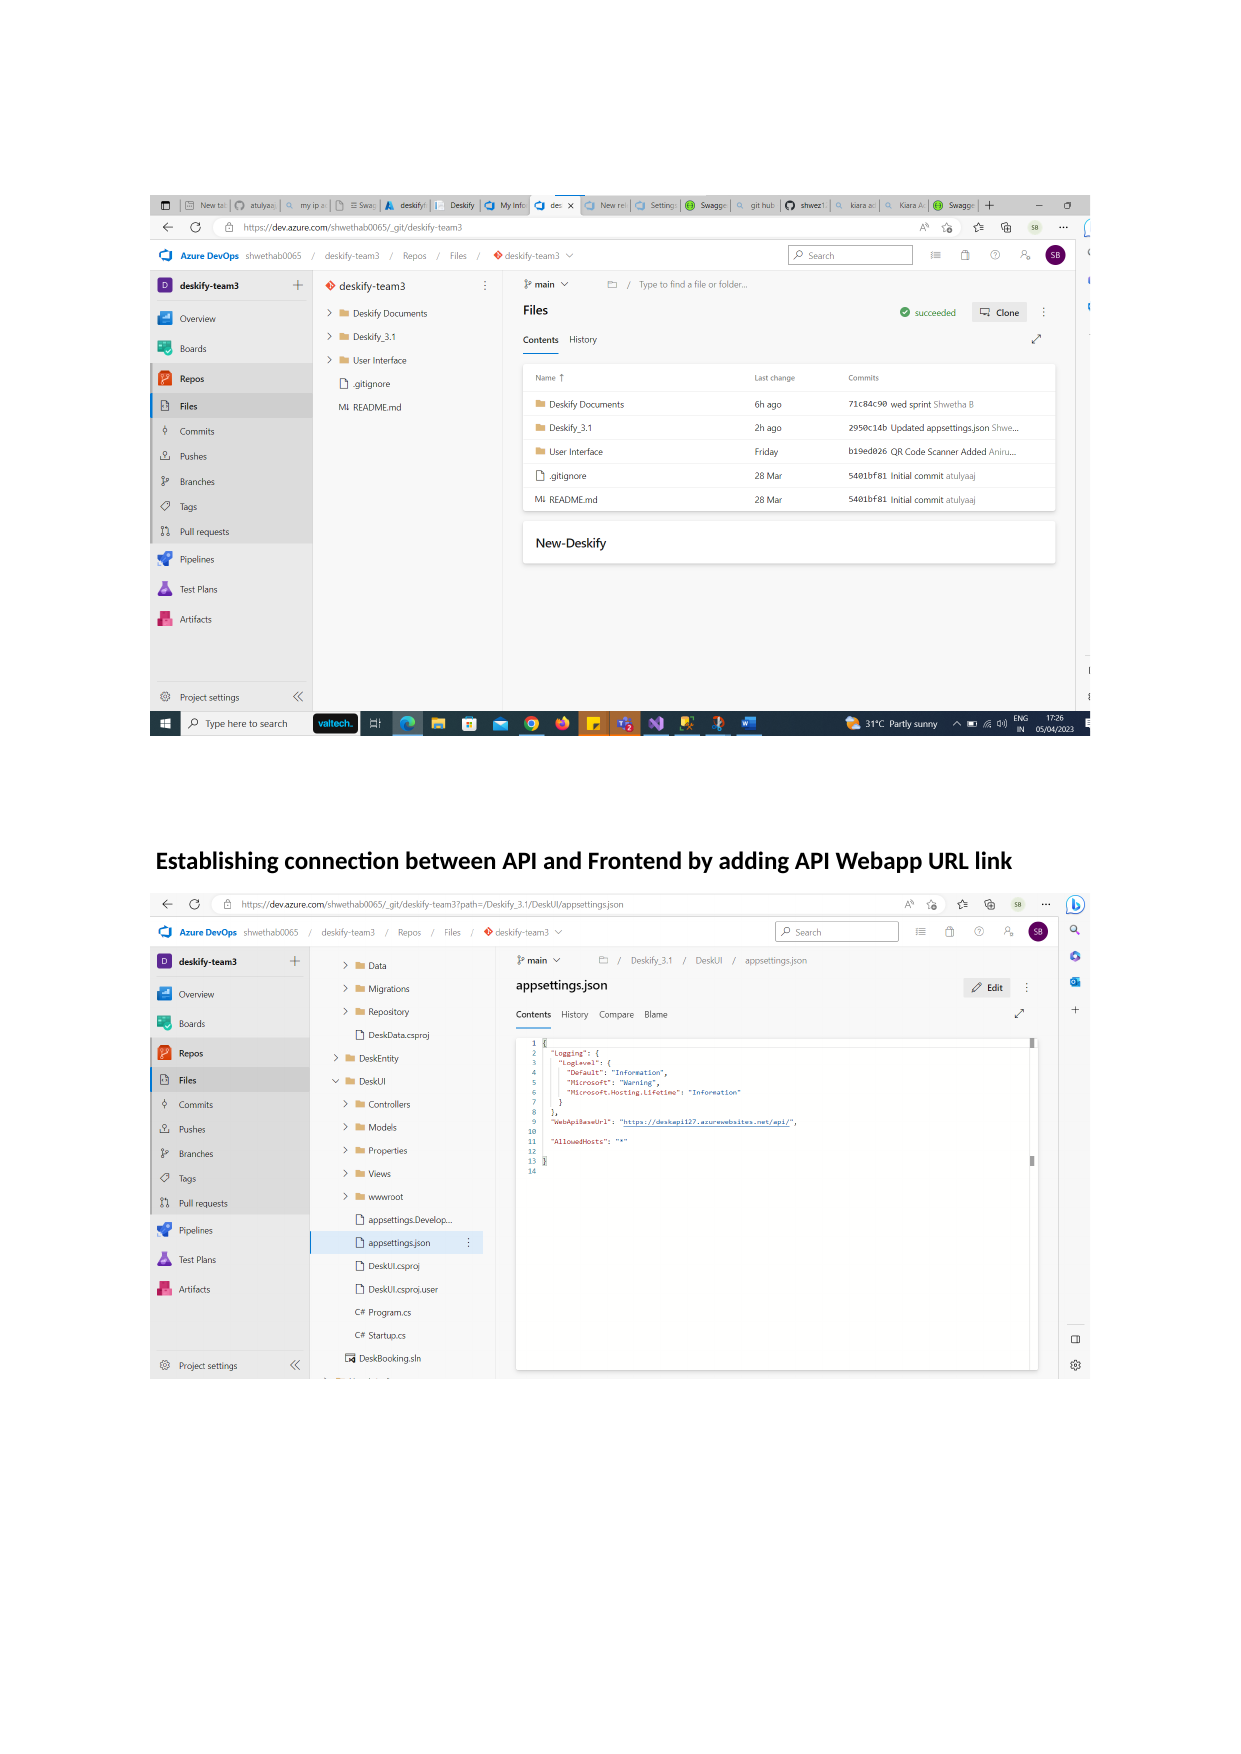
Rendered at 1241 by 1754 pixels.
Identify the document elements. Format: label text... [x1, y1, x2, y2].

text Establishing connection between API and Frontend by adding API Webapp URL link [150, 845, 1090, 876]
